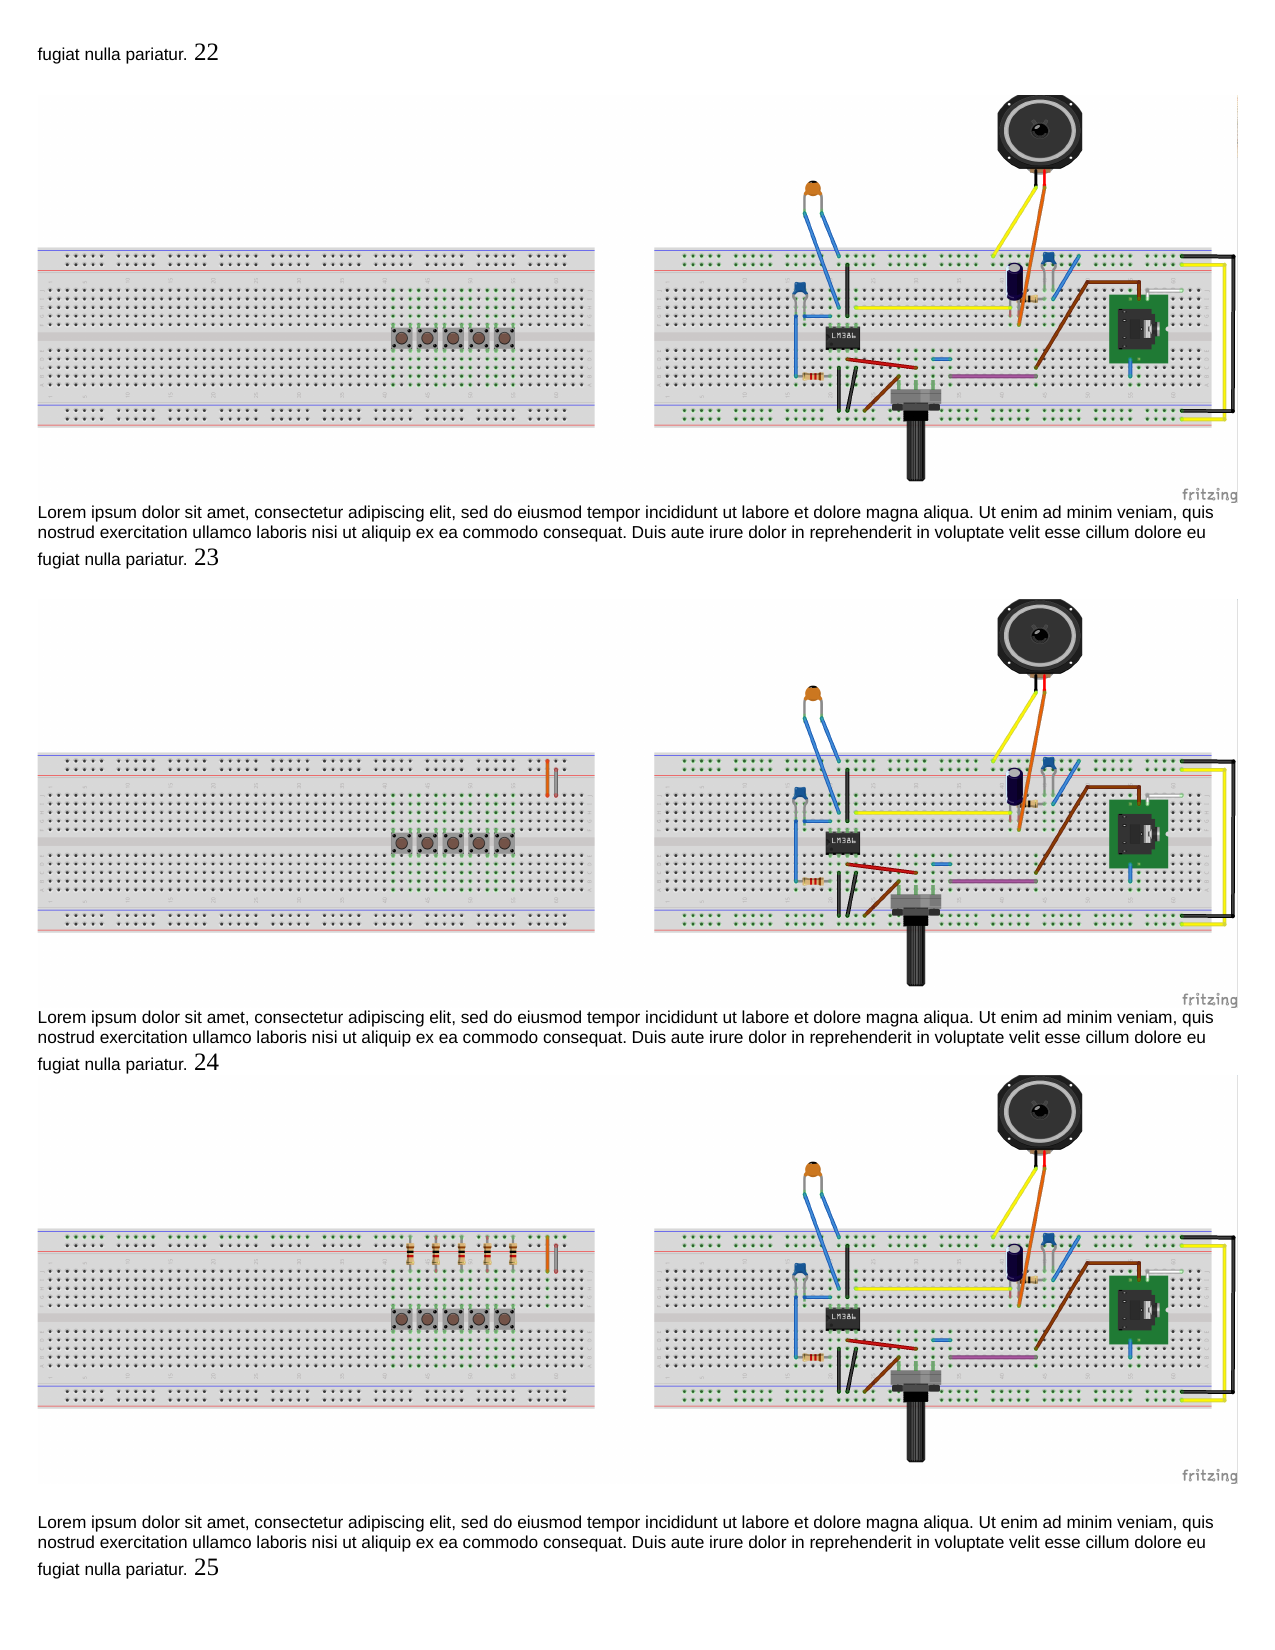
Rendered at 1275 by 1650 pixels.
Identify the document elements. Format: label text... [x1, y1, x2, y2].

text fugiat nulla pariatur. 22 [37, 37, 1237, 66]
text Lorem ipsum dolor sit amet, consectetur adipiscing elit, sed do eiusmod tempor incididunt ut labore et dolore magna aliqua. Ut enim ad minim veniam, quis nostrud exercitation ullamco laboris nisi ut aliquip ex ea commodo consequat. Duis aute irure dolor in reprehenderit in voluptate velit esse cillum dolore eu fugiat nulla pariatur. 23 [37, 503, 1237, 571]
picture [37, 599, 1238, 1008]
text Lorem ipsum dolor sit amet, consectetur adipiscing elit, sed do eiusmod tempor incididunt ut labore et dolore magna aliqua. Ut enim ad minim veniam, quis nostrud exercitation ullamco laboris nisi ut aliquip ex ea commodo consequat. Duis aute irure dolor in reprehenderit in voluptate velit esse cillum dolore eu fugiat nulla pariatur. 24 [37, 1008, 1237, 1075]
picture [37, 1075, 1238, 1484]
picture [37, 95, 1238, 503]
text Lorem ipsum dolor sit amet, consectetur adipiscing elit, sed do eiusmod tempor incididunt ut labore et dolore magna aliqua. Ut enim ad minim veniam, quis nostrud exercitation ullamco laboris nisi ut aliquip ex ea commodo consequat. Duis aute irure dolor in reprehenderit in voluptate velit esse cillum dolore eu fugiat nulla pariatur. 25 [37, 1512, 1237, 1581]
